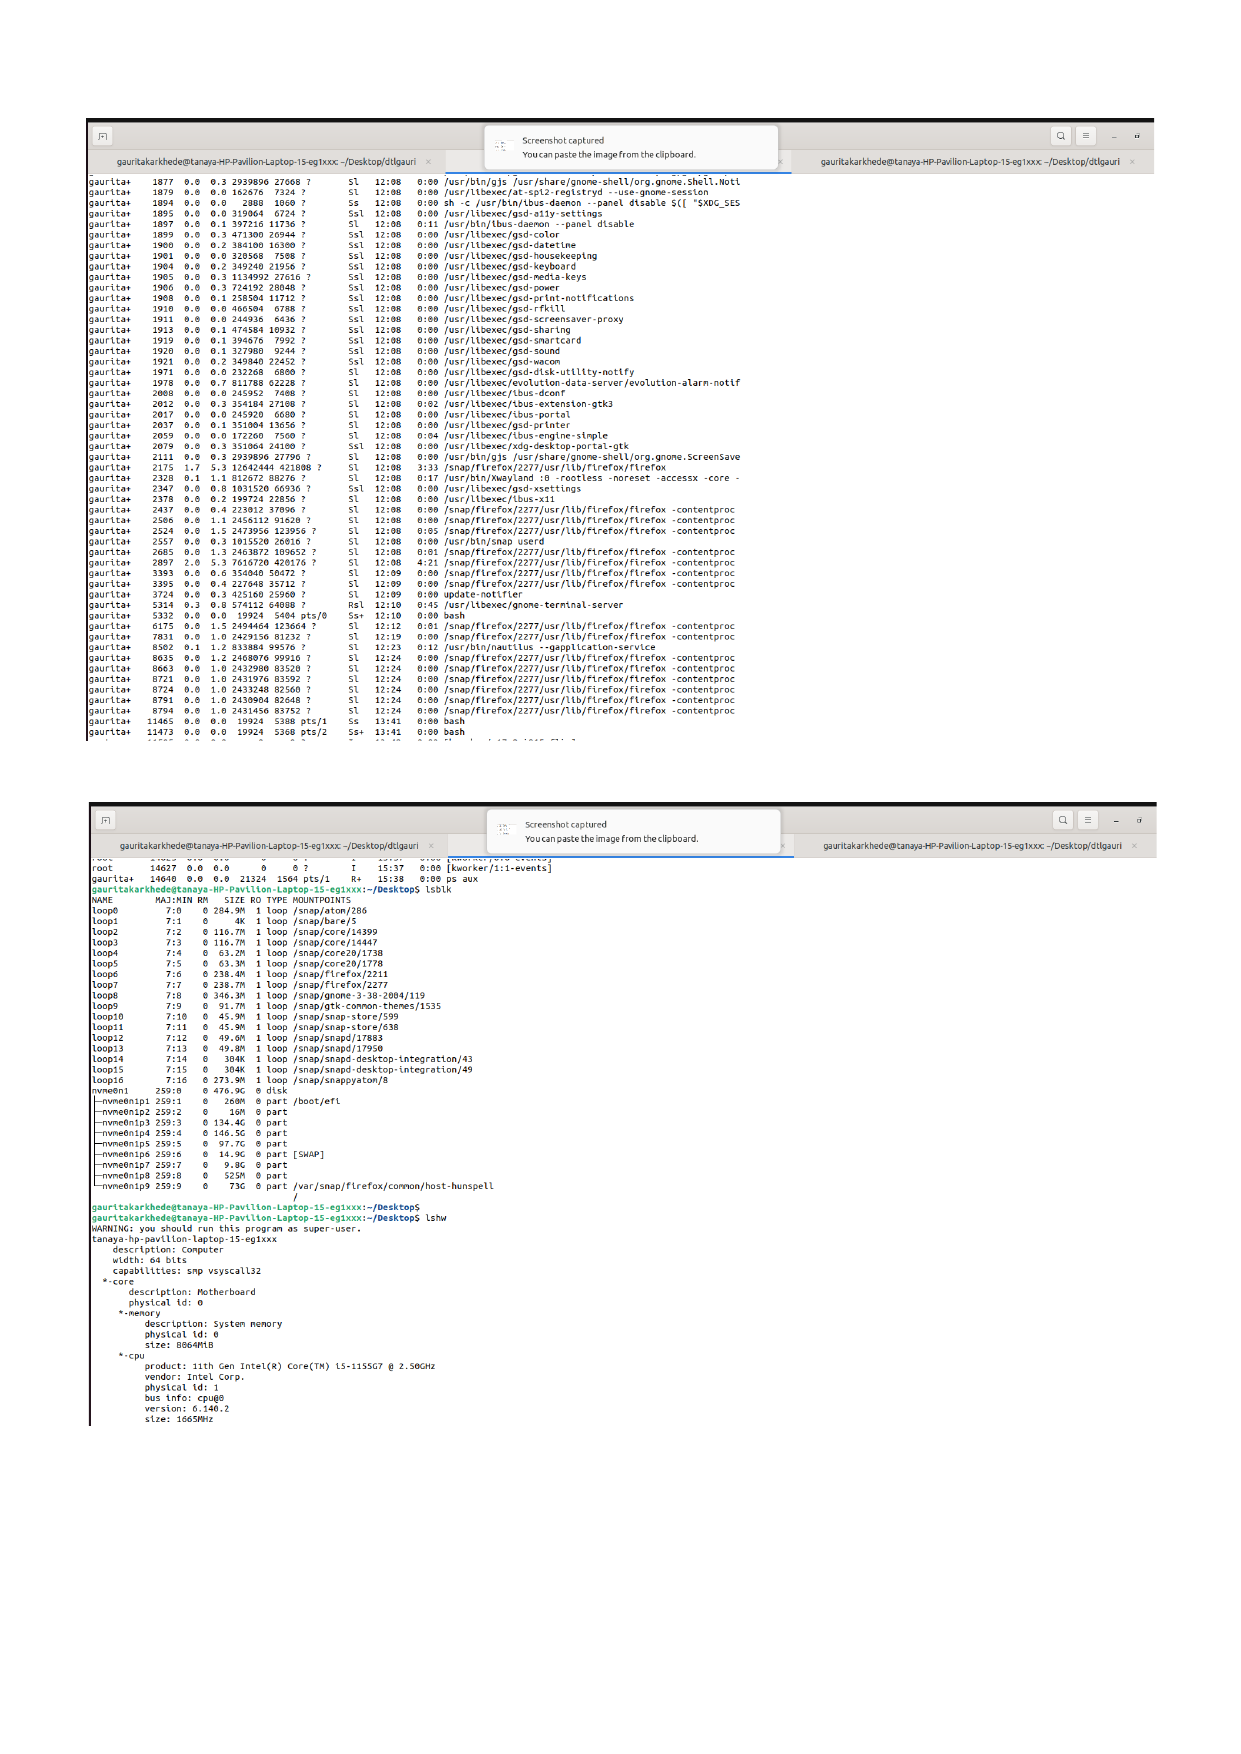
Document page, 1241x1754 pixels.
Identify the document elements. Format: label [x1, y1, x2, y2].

picture [86, 118, 1155, 741]
picture [88, 802, 1157, 1426]
